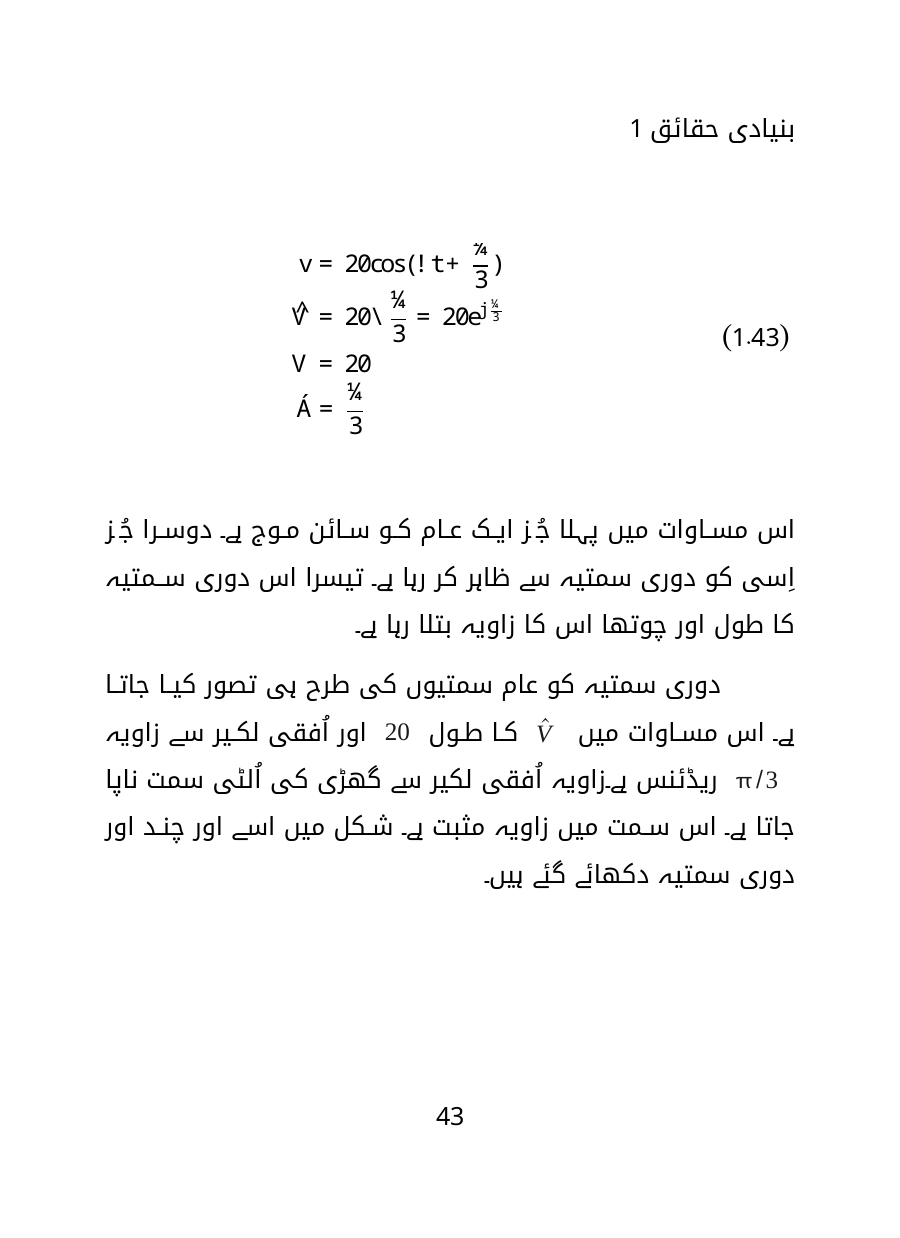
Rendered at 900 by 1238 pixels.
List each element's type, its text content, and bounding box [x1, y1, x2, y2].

table_header [105, 229, 699, 460]
text اس مساوات میں پہلا جُز ایک عام کو سائن موج ہے۔ دوسرا جُز اِسی کو دوری سمتیہ سے ظاہر کر رہا ہے۔ تیسرا اس دوری سمتیہ کا طول اور چوتھا اس کا زاویہ بتلا رہا ہے۔ [105, 507, 795, 649]
text دوری سمتیہ کو عام سمتیوں کی طرح ہی تصور کیا جاتا ہے۔ اس مساوات میں کا طولاور اُفقی لکیر سے زاویہ ریڈئنس ہے۔زاویہ اُفقی لکیر سے گھڑی کی اُلٹی سمت ناپا جاتا ہے۔ اس سمت میں زاویہ مثبت ہے۔ شکل میں اسے اور چند اور دوری سمتیہ دکھائے گئے ہیں۔ [105, 661, 795, 898]
table_header (1.43) [699, 229, 795, 460]
